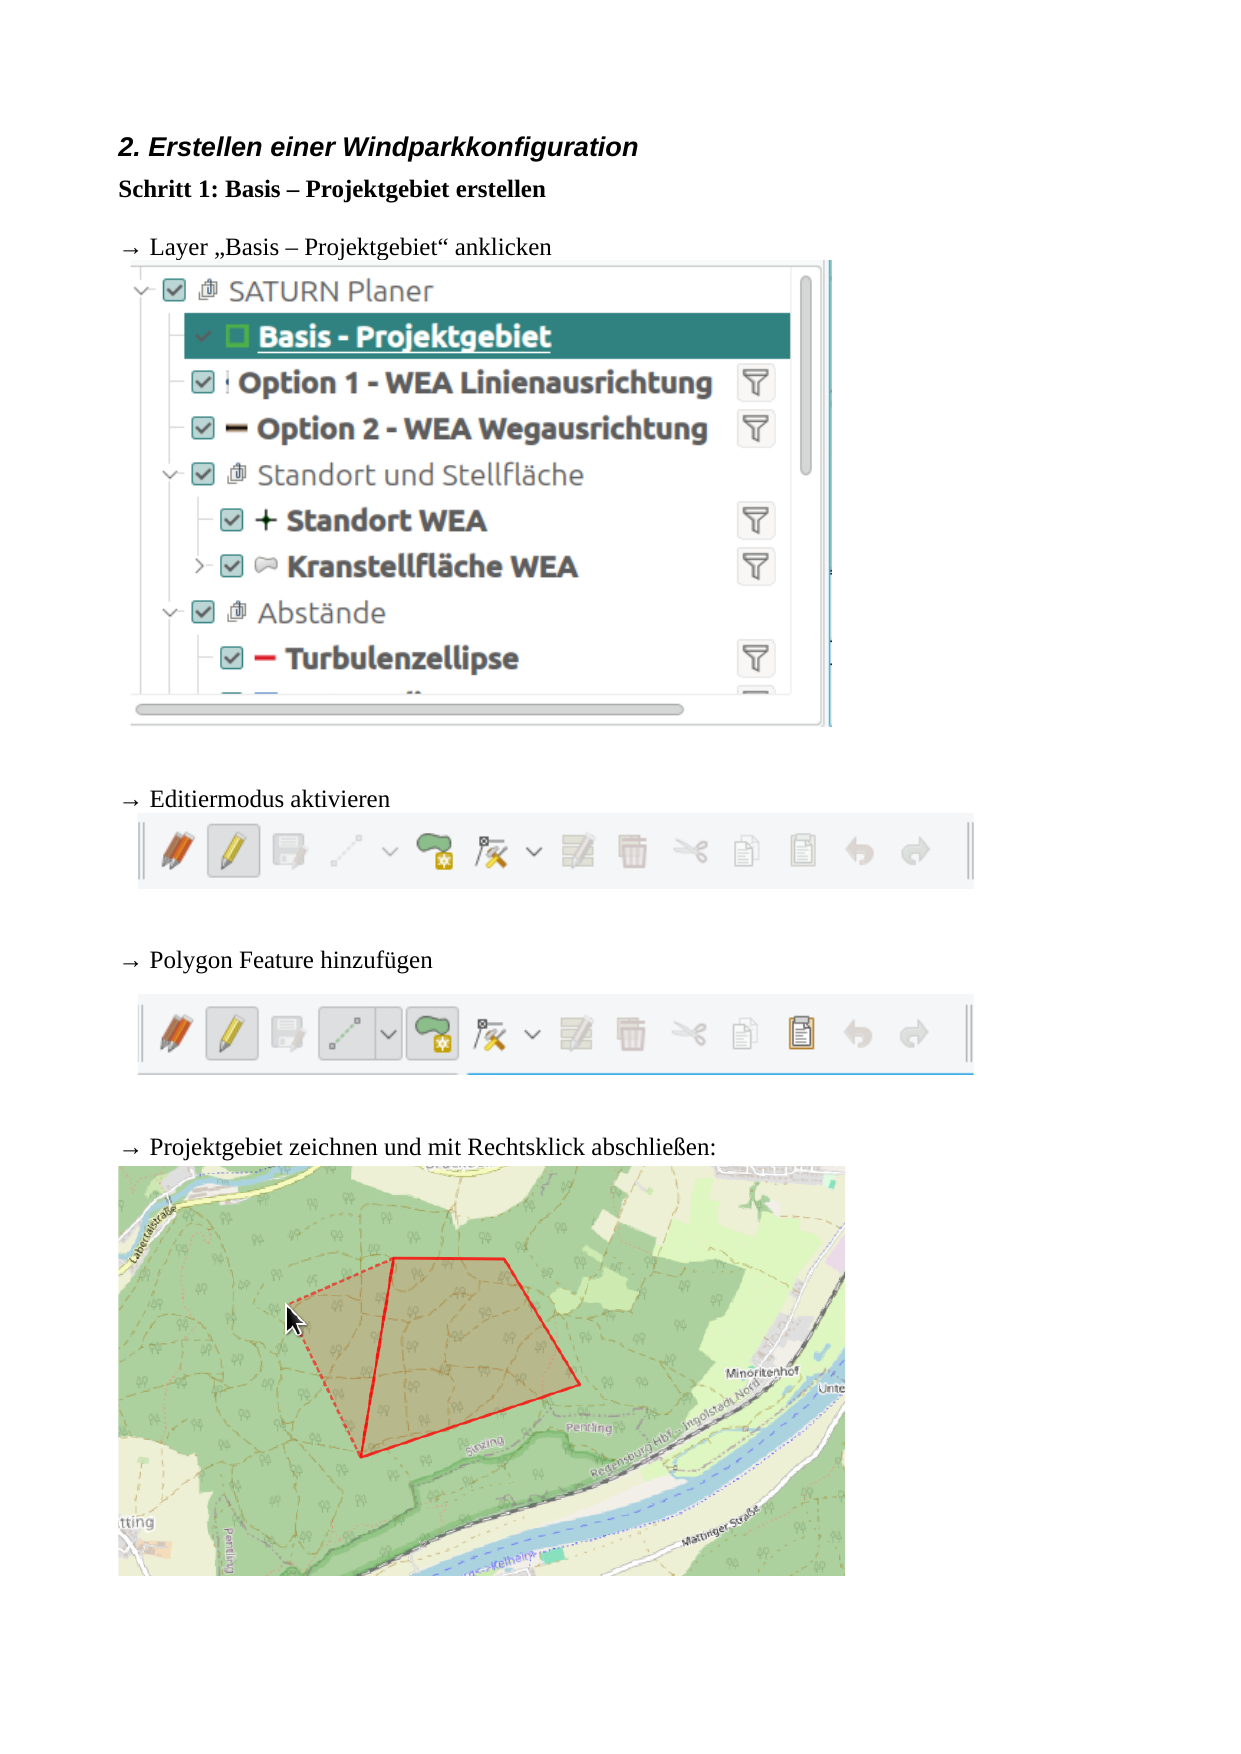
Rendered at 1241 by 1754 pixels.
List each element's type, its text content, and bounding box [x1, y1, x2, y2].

picture [137, 994, 974, 1075]
text → Editiermodus aktivieren [118, 784, 1122, 813]
picture [206, 1166, 846, 1576]
text → Projektgebiet zeichnen und mit Rechtsklick abschließen: [118, 1132, 1122, 1160]
picture [137, 813, 974, 889]
subtitle 2. Erstellen einer Windparkkonfiguration [118, 131, 1122, 162]
text → Layer „Basis – Projektgebiet“ anklicken [118, 232, 1122, 261]
text Schritt 1: Basis – Projektgebiet erstellen [118, 174, 1122, 203]
text → Polygon Feature hinzufügen [118, 946, 1122, 974]
picture [130, 260, 832, 727]
